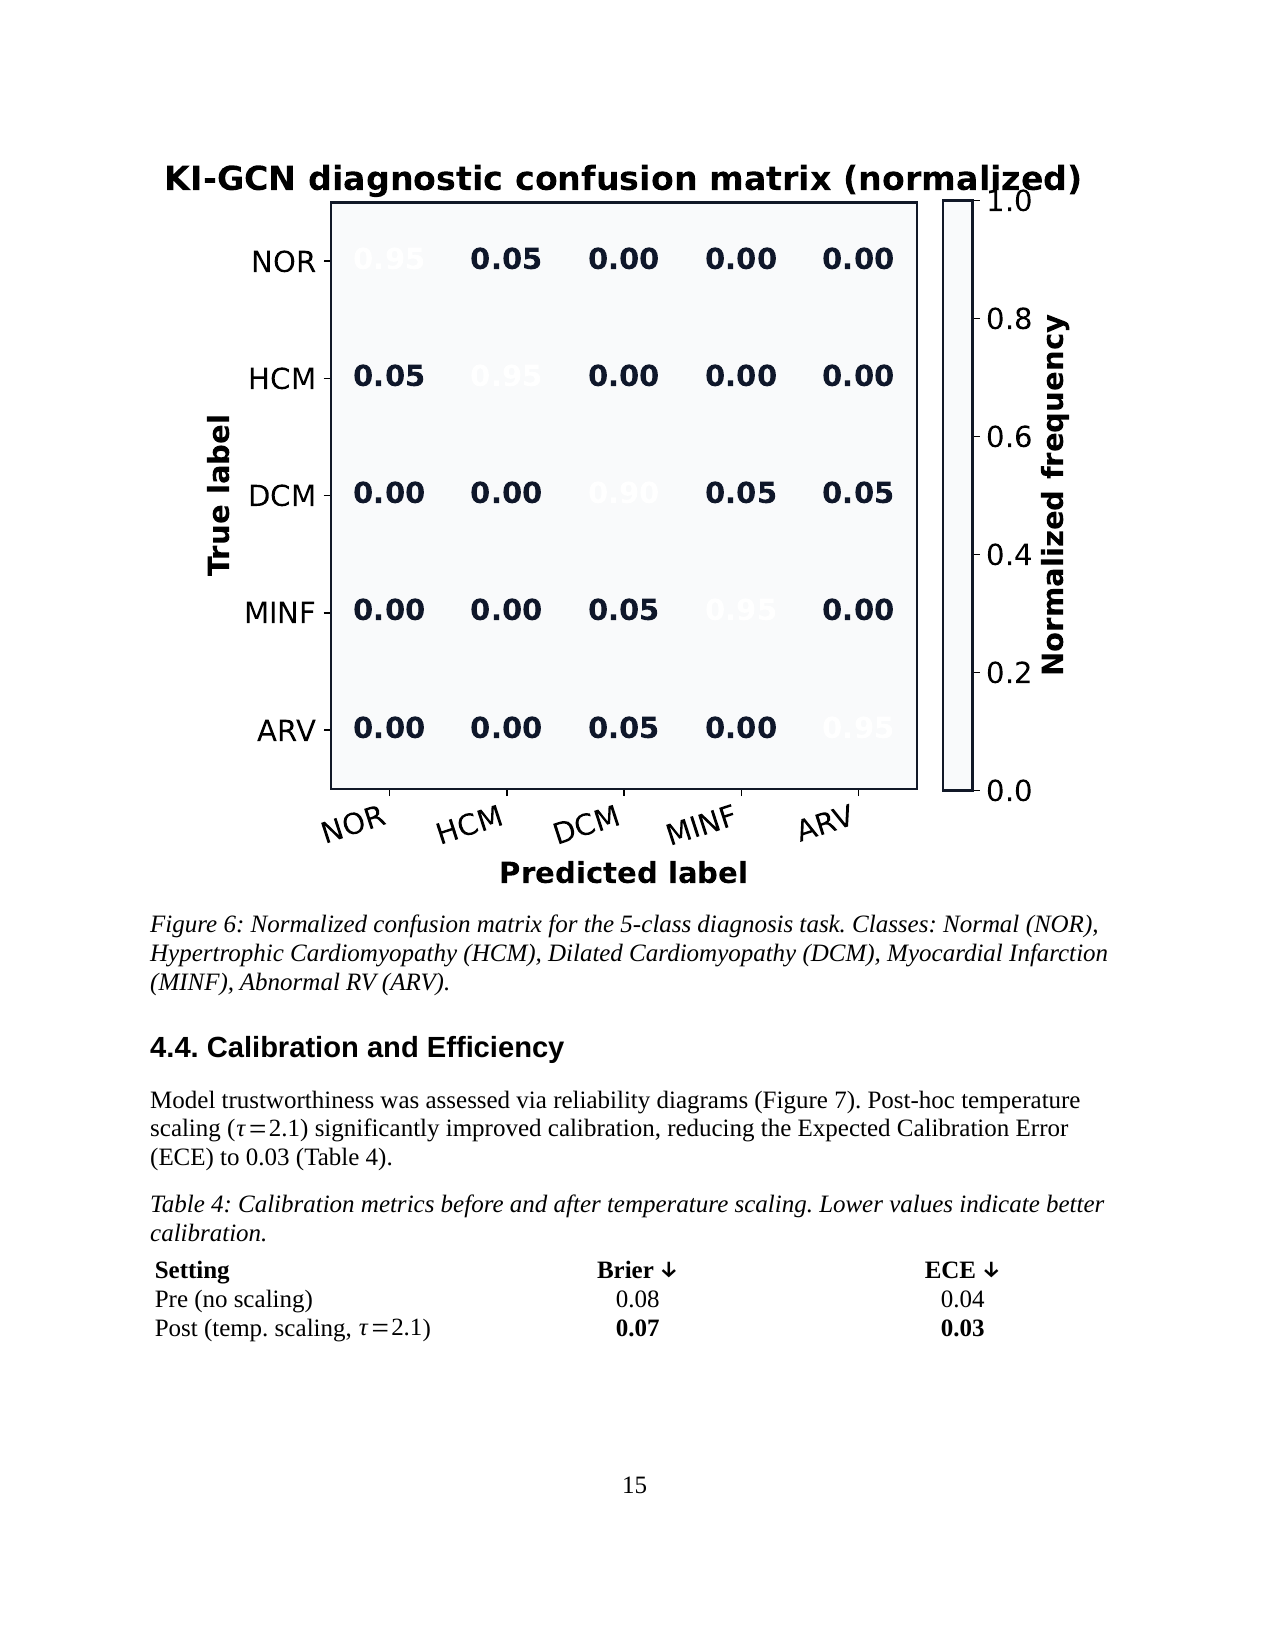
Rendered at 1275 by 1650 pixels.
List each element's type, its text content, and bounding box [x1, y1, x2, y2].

subtitle 4.4. Calibration and Efficiency [150, 1030, 1125, 1063]
table_cell 0.08 [475, 1284, 800, 1313]
text Table 4: Calibration metrics before and after temperature scaling. Lower values indicate better calibration. [150, 1189, 1125, 1246]
table_cell Pre (no scaling) [150, 1284, 475, 1313]
table_cell 0.03 [800, 1313, 1125, 1342]
table_header Brier [475, 1255, 800, 1284]
table_header ECE [800, 1255, 1125, 1284]
table_cell 0.04 [800, 1284, 1125, 1313]
table_header Setting [150, 1255, 475, 1284]
table_cell Post (temp. scaling, ) [150, 1313, 475, 1342]
text Model trustworthiness was assessed via reliability diagrams (Figure 7). Post-hoc temperature scaling () significantly improved calibration, reducing the Expected Calibration Error (ECE) to 0.03 (Table 4). [150, 1085, 1125, 1171]
text Figure 6: Normalized confusion matrix for the 5-class diagnosis task. Classes: Normal (NOR), Hypertrophic Cardiomyopathy (HCM), Dilated Cardiomyopathy (DCM), Myocardial Infarction (MINF), Abnormal RV (ARV). [150, 150, 1125, 996]
table_cell 0.07 [475, 1313, 800, 1342]
